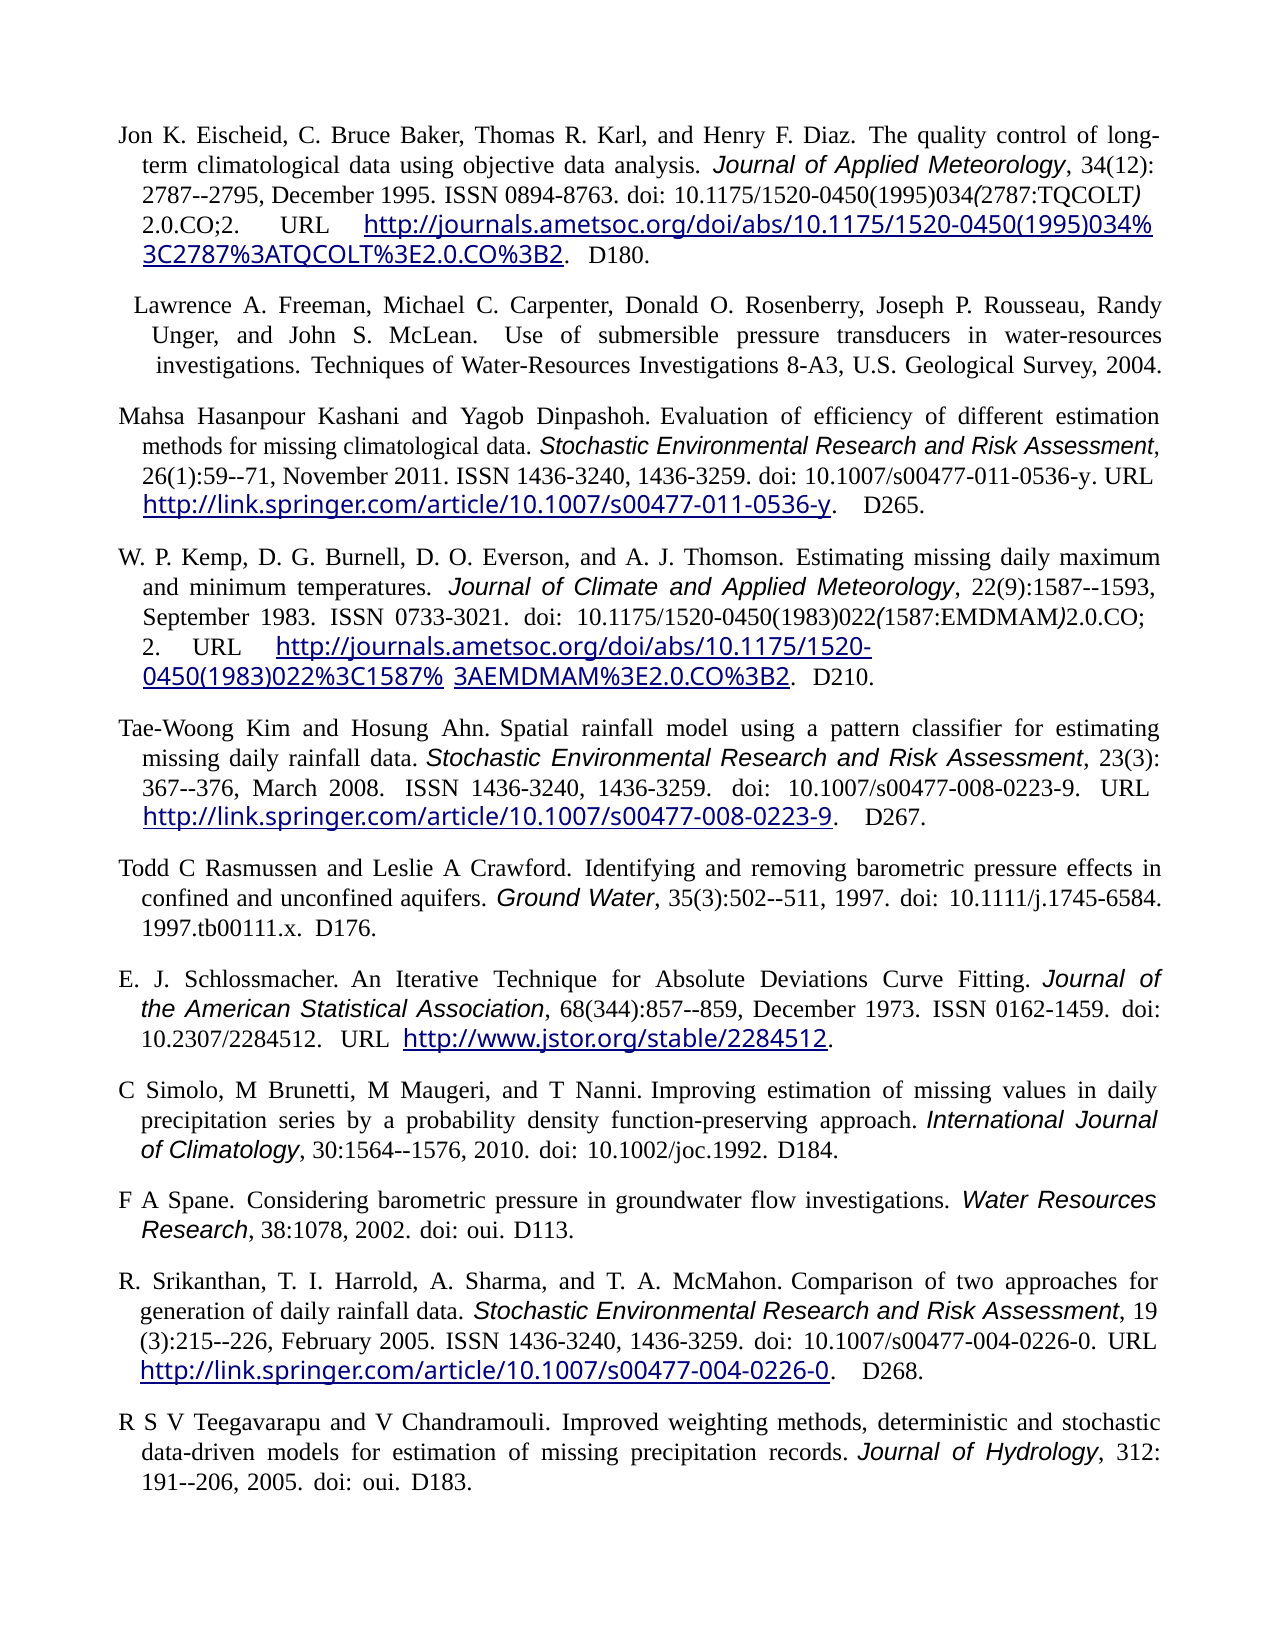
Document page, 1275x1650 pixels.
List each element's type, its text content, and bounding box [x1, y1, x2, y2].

text 2. URL http://journals.ametsoc.org/doi/abs/10.1175/1520-0450(1983)022%3C1587% 3AEMDMAM%3E2.0.CO%3B2. D210. [142, 631, 1158, 691]
text http://link.springer.com/article/10.1007/s00477-011-0536-y. D265. [142, 491, 1173, 520]
text Mahsa Hasanpour Kashani and Yagob Dinpashoh. Evaluation of efficiency of different estimation methods for missing climatological data. Stochastic Environmental Research and Risk Assessment, 26(1):59--71, November 2011. ISSN 1436-3240, 1436-3259. doi: 10.1007/s00477-011-0536-y. URL [118, 401, 1161, 490]
text E. J. Schlossmacher. An Iterative Technique for Absolute Deviations Curve Fitting. Journal of the American Statistical Association, 68(344):857--859, December 1973. ISSN 0162-1459. doi: 10.2307/2284512. URL http://www.jstor.org/stable/2284512. [118, 963, 1161, 1053]
text Tae-Woong Kim and Hosung Ahn. Spatial rainfall model using a pattern classifier for estimating missing daily rainfall data. Stochastic Environmental Research and Risk Assessment, 23(3): 367--376, March 2008. ISSN 1436-3240, 1436-3259. doi: 10.1007/s00477-008-0223-9. URL [118, 713, 1161, 801]
text Lawrence A. Freeman, Michael C. Carpenter, Donald O. Rosenberry, Joseph P. Rousseau, Randy Unger, and John S. McLean. Use of submersible pressure transducers in water-resources investigations. Techniques of Water-Resources Investigations 8-A3, U.S. Geological Survey, 2004. [118, 291, 1162, 379]
text 2787--2795, December 1995. ISSN 0894-8763. doi: 10.1175/1520-0450(1995)034(2787:TQCOLT) [142, 179, 1173, 209]
text 2.0.CO;2. URL http://journals.ametsoc.org/doi/abs/10.1175/1520-0450(1995)034% 3C2787%3ATQCOLT%3E2.0.CO%3B2. D180. [142, 209, 1158, 269]
text Todd C Rasmussen and Leslie A Crawford. Identifying and removing barometric pressure effects in confined and unconfined aquifers. Ground Water, 35(3):502--511, 1997. doi: 10.1111/j.1745-6584. 1997.tb00111.x. D176. [118, 853, 1162, 942]
text W. P. Kemp, D. G. Burnell, D. O. Everson, and A. J. Thomson. Estimating missing daily maximum and minimum temperatures. Journal of Climate and Applied Meteorology, 22(9):1587--1593, [118, 542, 1161, 601]
text C Simolo, M Brunetti, M Maugeri, and T Nanni. Improving estimation of missing values in daily precipitation series by a probability density function-preserving approach. International Journal of Climatology, 30:1564--1576, 2010. doi: 10.1002/joc.1992. D184. [118, 1075, 1158, 1164]
text F A Spane. Considering barometric pressure in groundwater flow investigations. Water Resources Research, 38:1078, 2002. doi: oui. D113. [118, 1186, 1157, 1244]
text http://link.springer.com/article/10.1007/s00477-008-0223-9. D267. [142, 802, 1173, 831]
text Jon K. Eischeid, C. Bruce Baker, Thomas R. Karl, and Henry F. Diaz. The quality control of long- term climatological data using objective data analysis. Journal of Applied Meteorology, 34(12): [118, 120, 1161, 178]
text R S V Teegavarapu and V Chandramouli. Improved weighting methods, deterministic and stochastic data-driven models for estimation of missing precipitation records. Journal of Hydrology, 312: 191--206, 2005. doi: oui. D183. [118, 1407, 1161, 1496]
text September 1983. ISSN 0733-3021. doi: 10.1175/1520-0450(1983)022(1587:EMDMAM)2.0.CO; [142, 602, 1173, 631]
text R. Srikanthan, T. I. Harrold, A. Sharma, and T. A. McMahon. Comparison of two approaches for generation of daily rainfall data. Stochastic Environmental Research and Risk Assessment, 19 (3):215--226, February 2005. ISSN 1436-3240, 1436-3259. doi: 10.1007/s00477-004-0226-0. URL http://link.springer.com/article/10.1007/s00477-004-0226-0. D268. [118, 1266, 1158, 1386]
